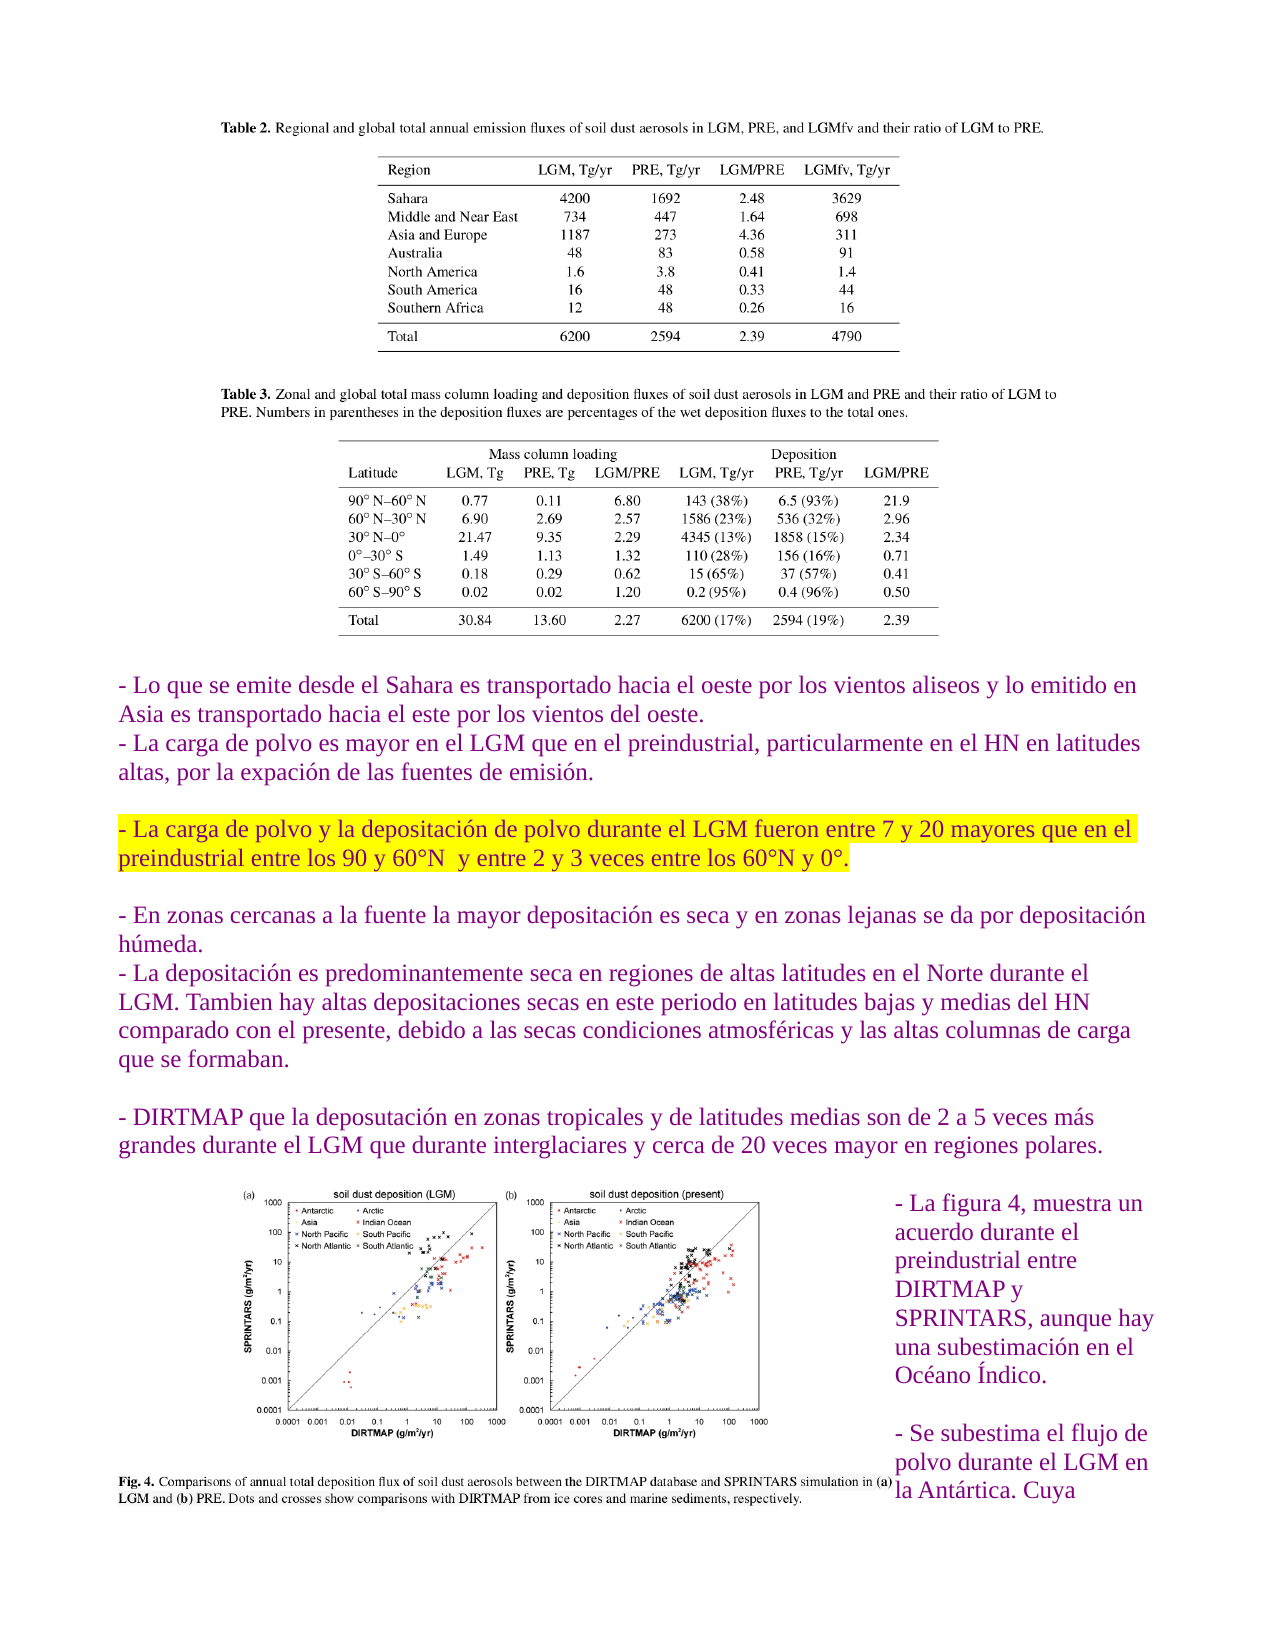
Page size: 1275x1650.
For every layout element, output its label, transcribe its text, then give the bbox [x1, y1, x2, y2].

text - En zonas cercanas a la fuente la mayor depositación es seca y en zonas lejanas se da por depositación húmeda. [118, 901, 1157, 958]
text - Se subestima el flujo de polvo durante el LGM en la Antártica. Cuya [895, 1418, 1157, 1504]
text - DIRTMAP que la deposutación en zonas tropicales y de latitudes medias son de 2 a 5 veces más grandes durante el LGM que durante interglaciares y cerca de 20 veces mayor en regiones polares. [118, 1102, 1157, 1159]
picture [215, 118, 1060, 642]
text - La depositación es predominantemente seca en regiones de altas latitudes en el Norte durante el LGM. Tambien hay altas depositaciones secas en este periodo en latitudes bajas y medias del HN comparado con el presente, debido a las secas condiciones atmosféricas y las altas columnas de carga que se formaban. [118, 958, 1157, 1073]
picture [117, 1185, 895, 1506]
text - La carga de polvo y la depositación de polvo durante el LGM fueron entre 7 y 20 mayores que en el preindustrial entre los 90 y 60°N y entre 2 y 3 veces entre los 60°N y 0°. [118, 814, 1157, 872]
text - Lo que se emite desde el Sahara es transportado hacia el oeste por los vientos aliseos y lo emitido en Asia es transportado hacia el este por los vientos del oeste. [118, 671, 1157, 728]
text - La figura 4, muestra un acuerdo durante el preindustrial entre DIRTMAP y SPRINTARS, aunque hay una subestimación en el Océano Índico. [895, 1188, 1157, 1389]
text - La carga de polvo es mayor en el LGM que en el preindustrial, particularmente en el HN en latitudes altas, por la expación de las fuentes de emisión. [118, 728, 1157, 786]
